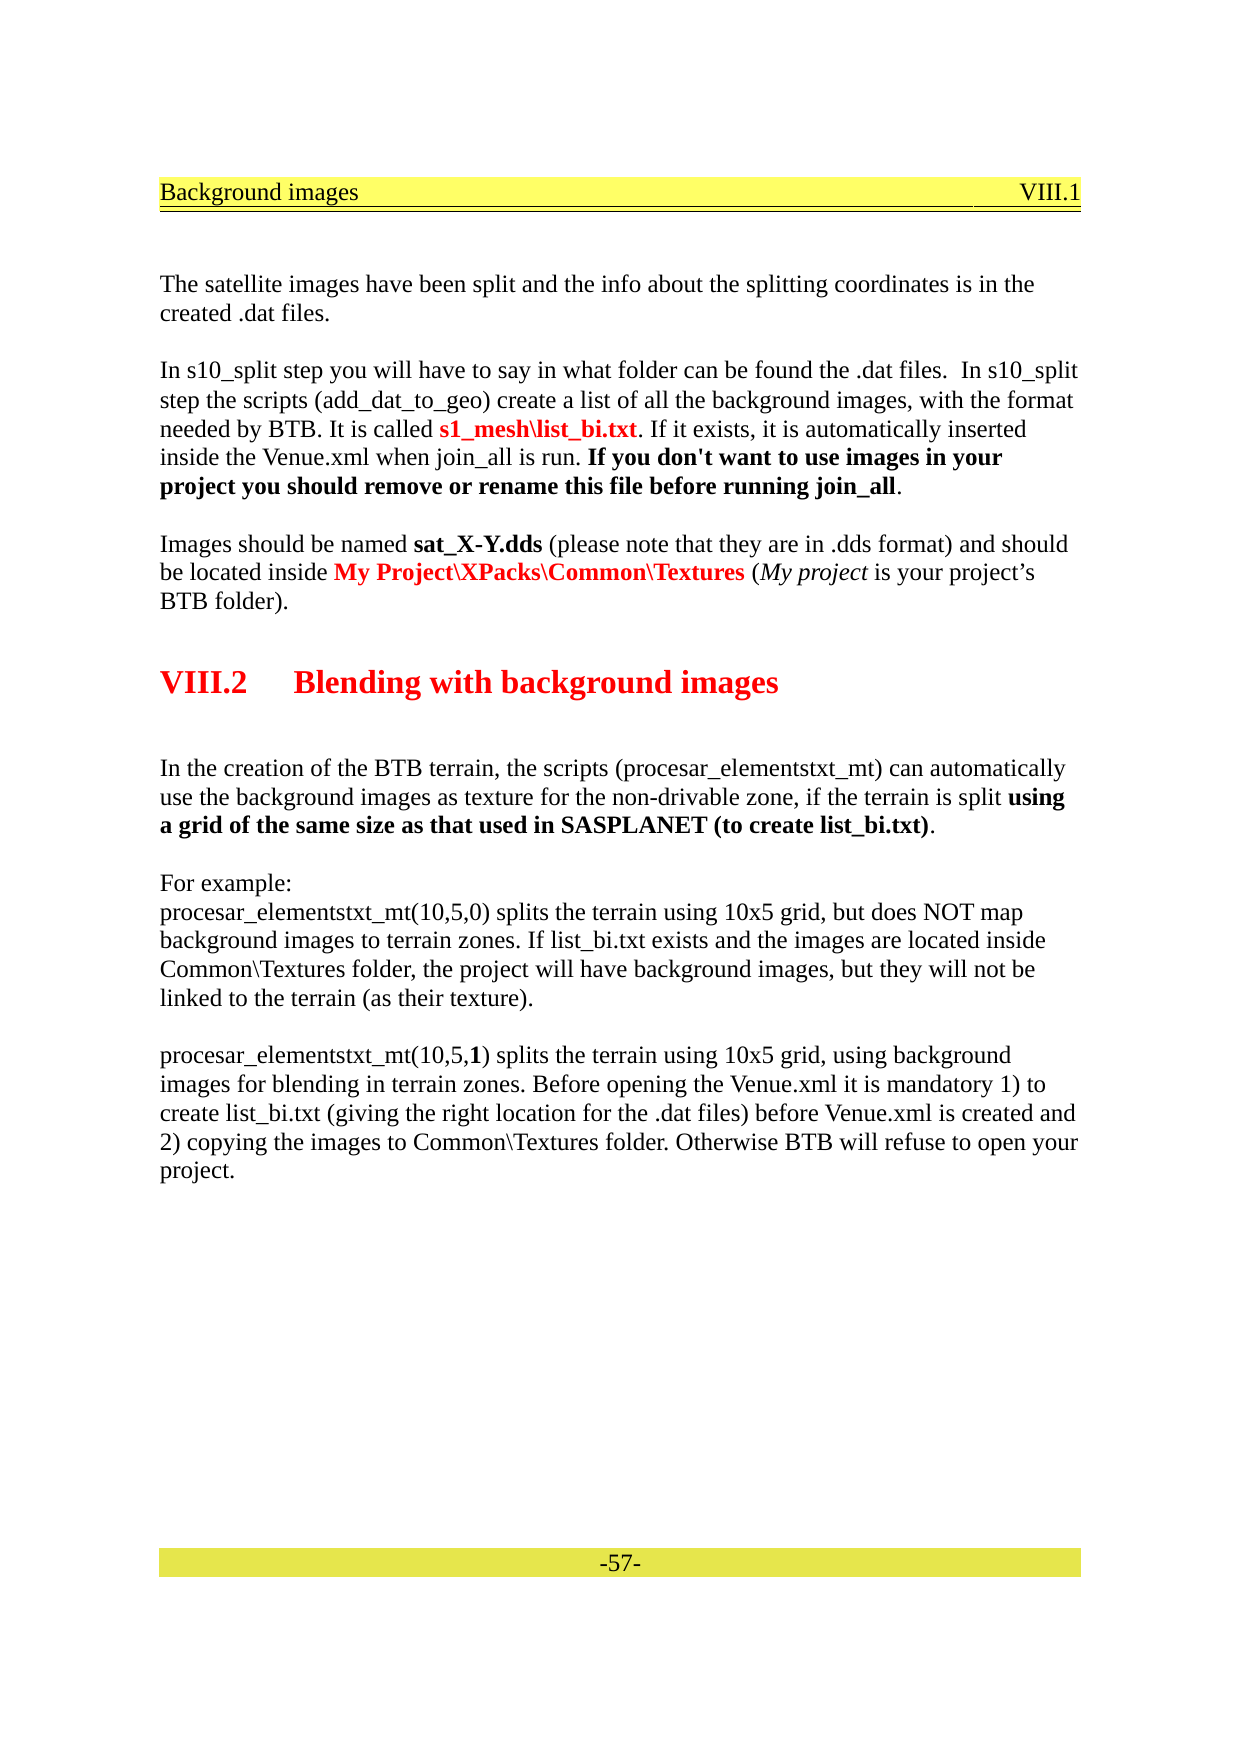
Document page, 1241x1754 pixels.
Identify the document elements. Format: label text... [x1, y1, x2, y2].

text For example: [159, 868, 1081, 897]
text procesar_elementstxt_mt(10,5,0) splits the terrain using 10x5 grid, but does NOT map background images to terrain zones. If list_bi.txt exists and the images are located inside Common\Textures folder, the project will have background images, but they will not be linked to the terrain (as their texture). [159, 897, 1081, 1012]
text procesar_elementstxt_mt(10,5,1) splits the terrain using 10x5 grid, using background images for blending in terrain zones. Before opening the Venue.xml it is mandatory 1) to create list_bi.txt (giving the right location for the .dat files) before Venue.xml is created and 2) copying the images to Common\Textures folder. Otherwise BTB will refuse to open your project. [159, 1041, 1081, 1184]
text The satellite images have been split and the info about the splitting coordinates is in the created .dat files. [159, 269, 1081, 327]
text In s10_split step you will have to say in what folder can be found the .dat files. In s10_split step the scripts (add_dat_to_geo) create a list of all the background images, with the format needed by BTB. It is called s1_mesh\list_bi.txt. If it exists, it is automatically inserted inside the Venue.xml when join_all is run. If you don't want to use images in your project you should remove or rename this file before running join_all. Images should be named sat_X-Y.dds (please note that they are in .dds format) and should be located inside My Project\XPacks\Common\Textures (My project is your project’s BTB folder). [159, 355, 1081, 615]
subtitle Blending with background images [159, 662, 1081, 701]
text In the creation of the BTB terrain, the scripts (procesar_elementstxt_mt) can automatically use the background images as texture for the non-drivable zone, if the terrain is split using a grid of the same size as that used in SASPLANET (to create list_bi.txt). [159, 753, 1081, 839]
